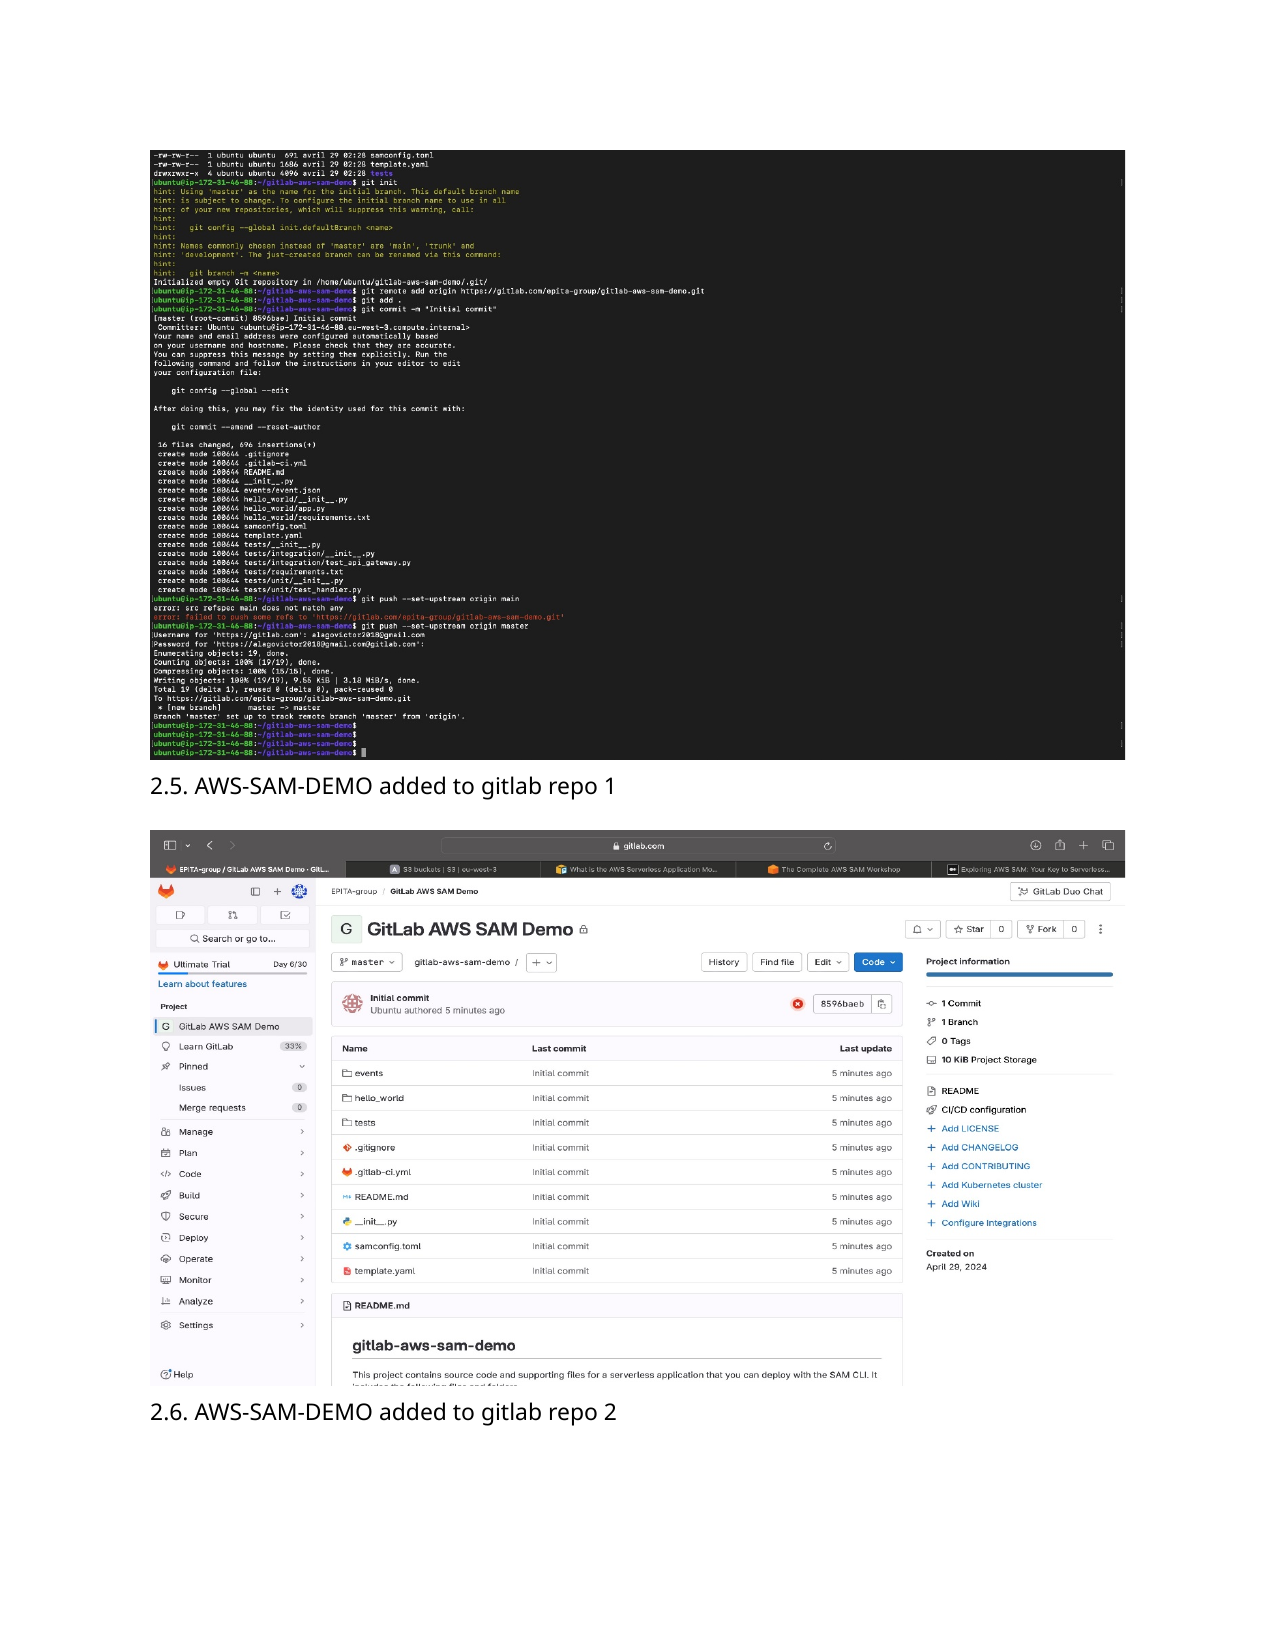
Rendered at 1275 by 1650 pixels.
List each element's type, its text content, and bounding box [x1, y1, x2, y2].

text 2.6. AWS-SAM-DEMO added to gitlab repo 2 [150, 1396, 1125, 1427]
text 2.5. AWS-SAM-DEMO added to gitlab repo 1 [150, 770, 1125, 801]
